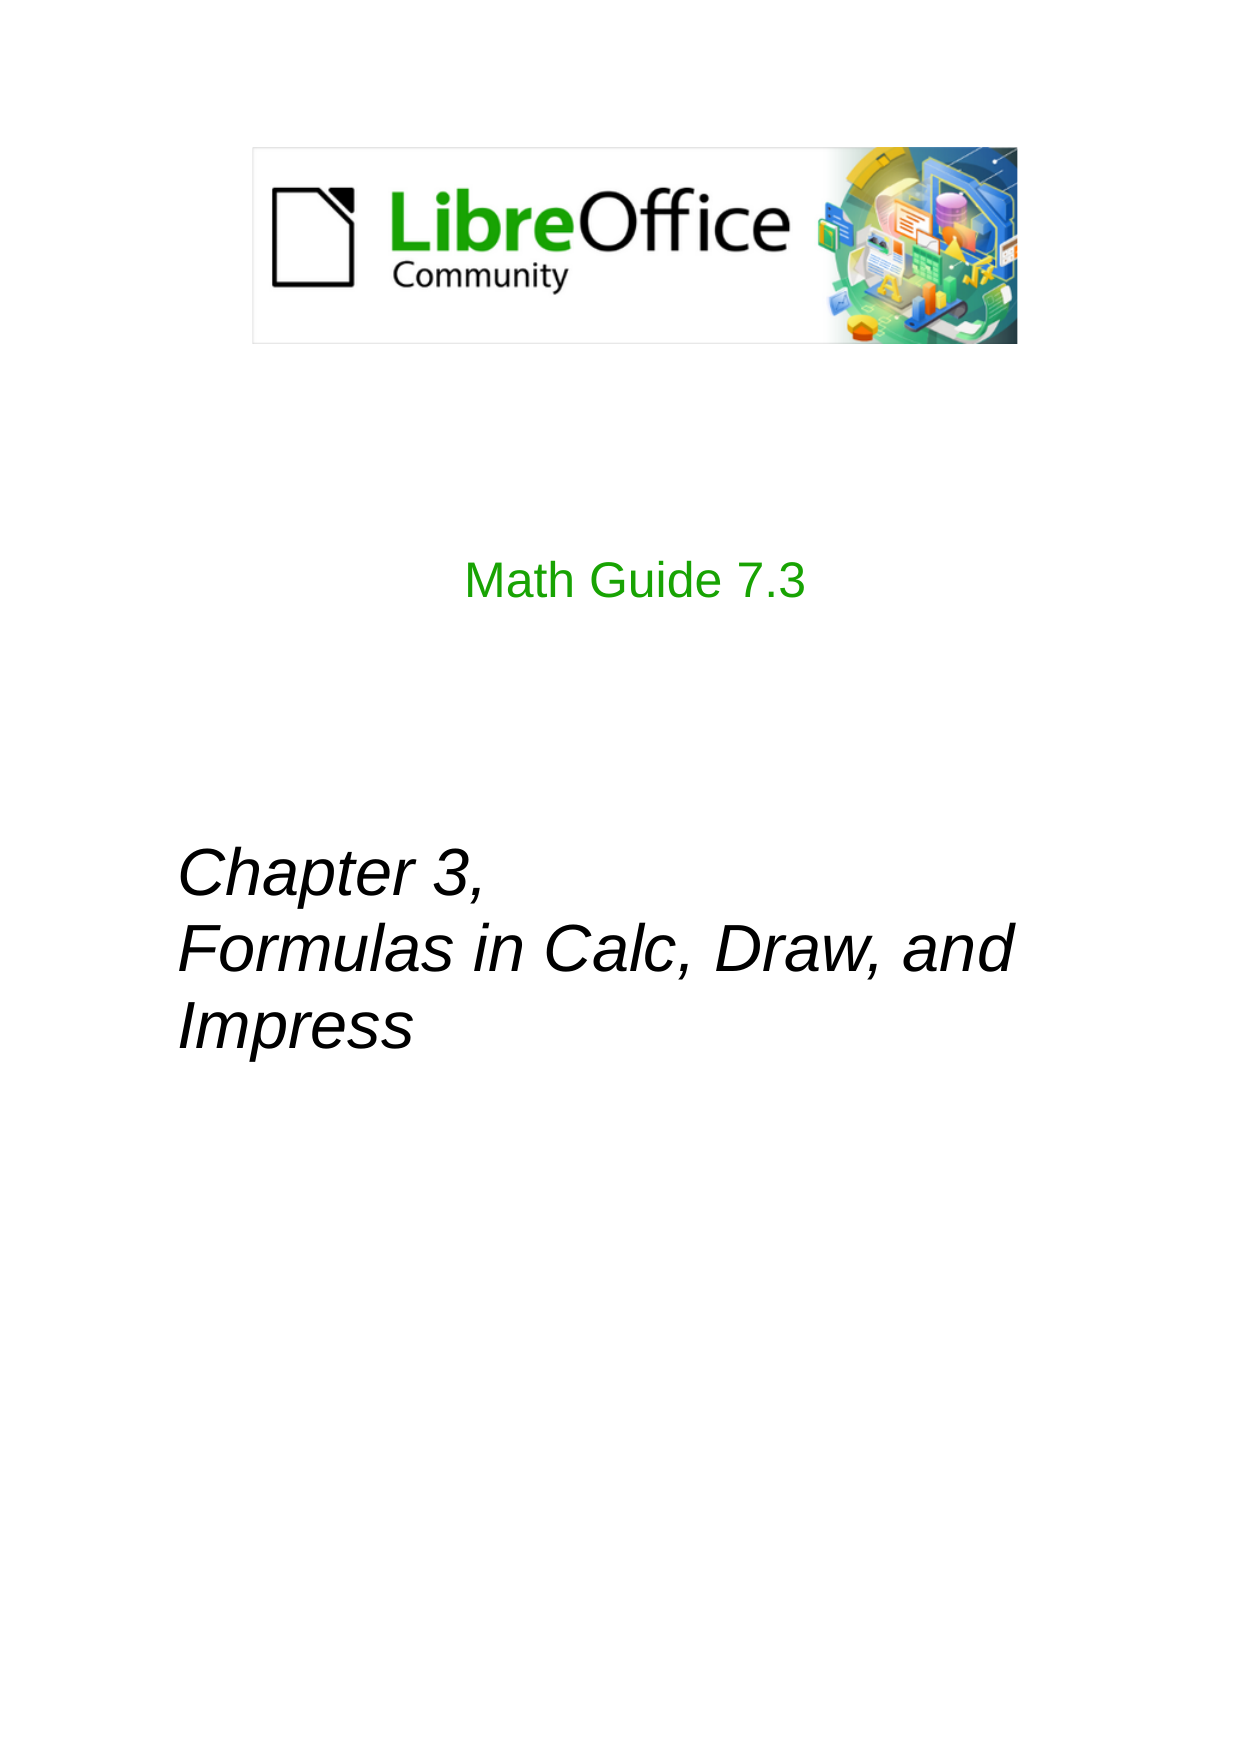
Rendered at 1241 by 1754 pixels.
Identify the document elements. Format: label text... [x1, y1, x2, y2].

title Chapter 3, Formulas in Calc, Draw, and Impress [177, 833, 1093, 1063]
picture [252, 147, 1018, 344]
text Math Guide 7.3 [177, 550, 1093, 608]
